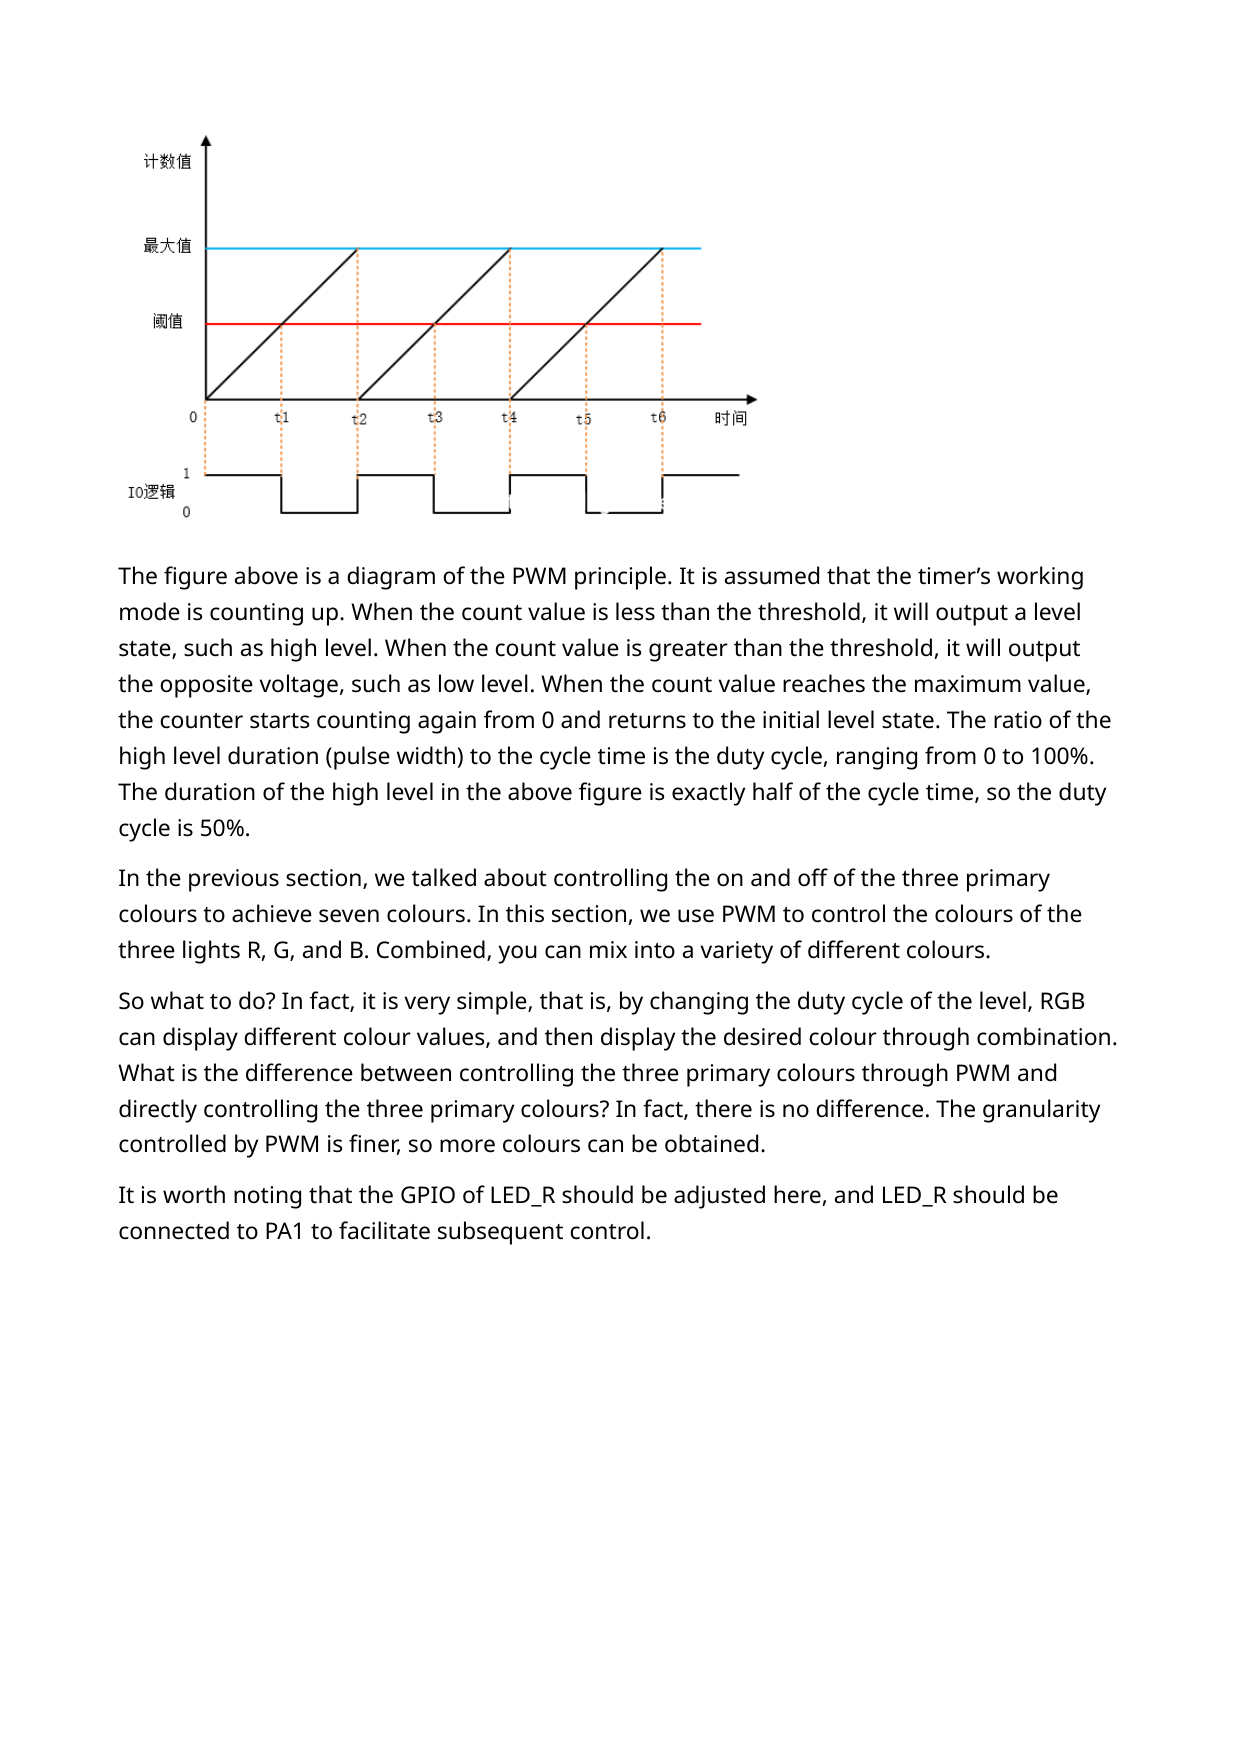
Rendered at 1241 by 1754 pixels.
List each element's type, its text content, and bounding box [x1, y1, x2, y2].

text So what to do? In fact, it is very simple, that is, by changing the duty cycle of the level, RGB can display different colour values, and then display the desired colour through combination. What is the difference between controlling the three primary colours through PWM and directly controlling the three primary colours? In fact, there is no difference. The granularity controlled by PWM is finer, so more colours can be obtained. [118, 985, 1122, 1160]
text The figure above is a diagram of the PWM principle. It is assumed that the timer’s working mode is counting up. When the count value is less than the threshold, it will output a level state, such as high level. When the count value is greater than the threshold, it will output the opposite voltage, such as low level. When the count value reaches the maximum value, the counter starts counting again from 0 and returns to the initial level state. The ratio of the high level duration (pulse width) to the cycle time is the duty cycle, ranging from 0 to 100%. The duration of the high level in the above figure is exactly half of the cycle time, so the duty cycle is 50%. [118, 560, 1122, 843]
text It is worth noting that the GPIO of LED_R should be adjusted here, and LED_R should be connected to PA1 to facilitate subsequent control. [118, 1179, 1122, 1246]
text In the previous section, we talked about controlling the on and off of the three primary colours to achieve seven colours. In this section, we use PWM to control the colours of the three lights R, G, and B. Combined, you can mix into a variety of different colours. [118, 862, 1122, 965]
picture [118, 118, 768, 541]
